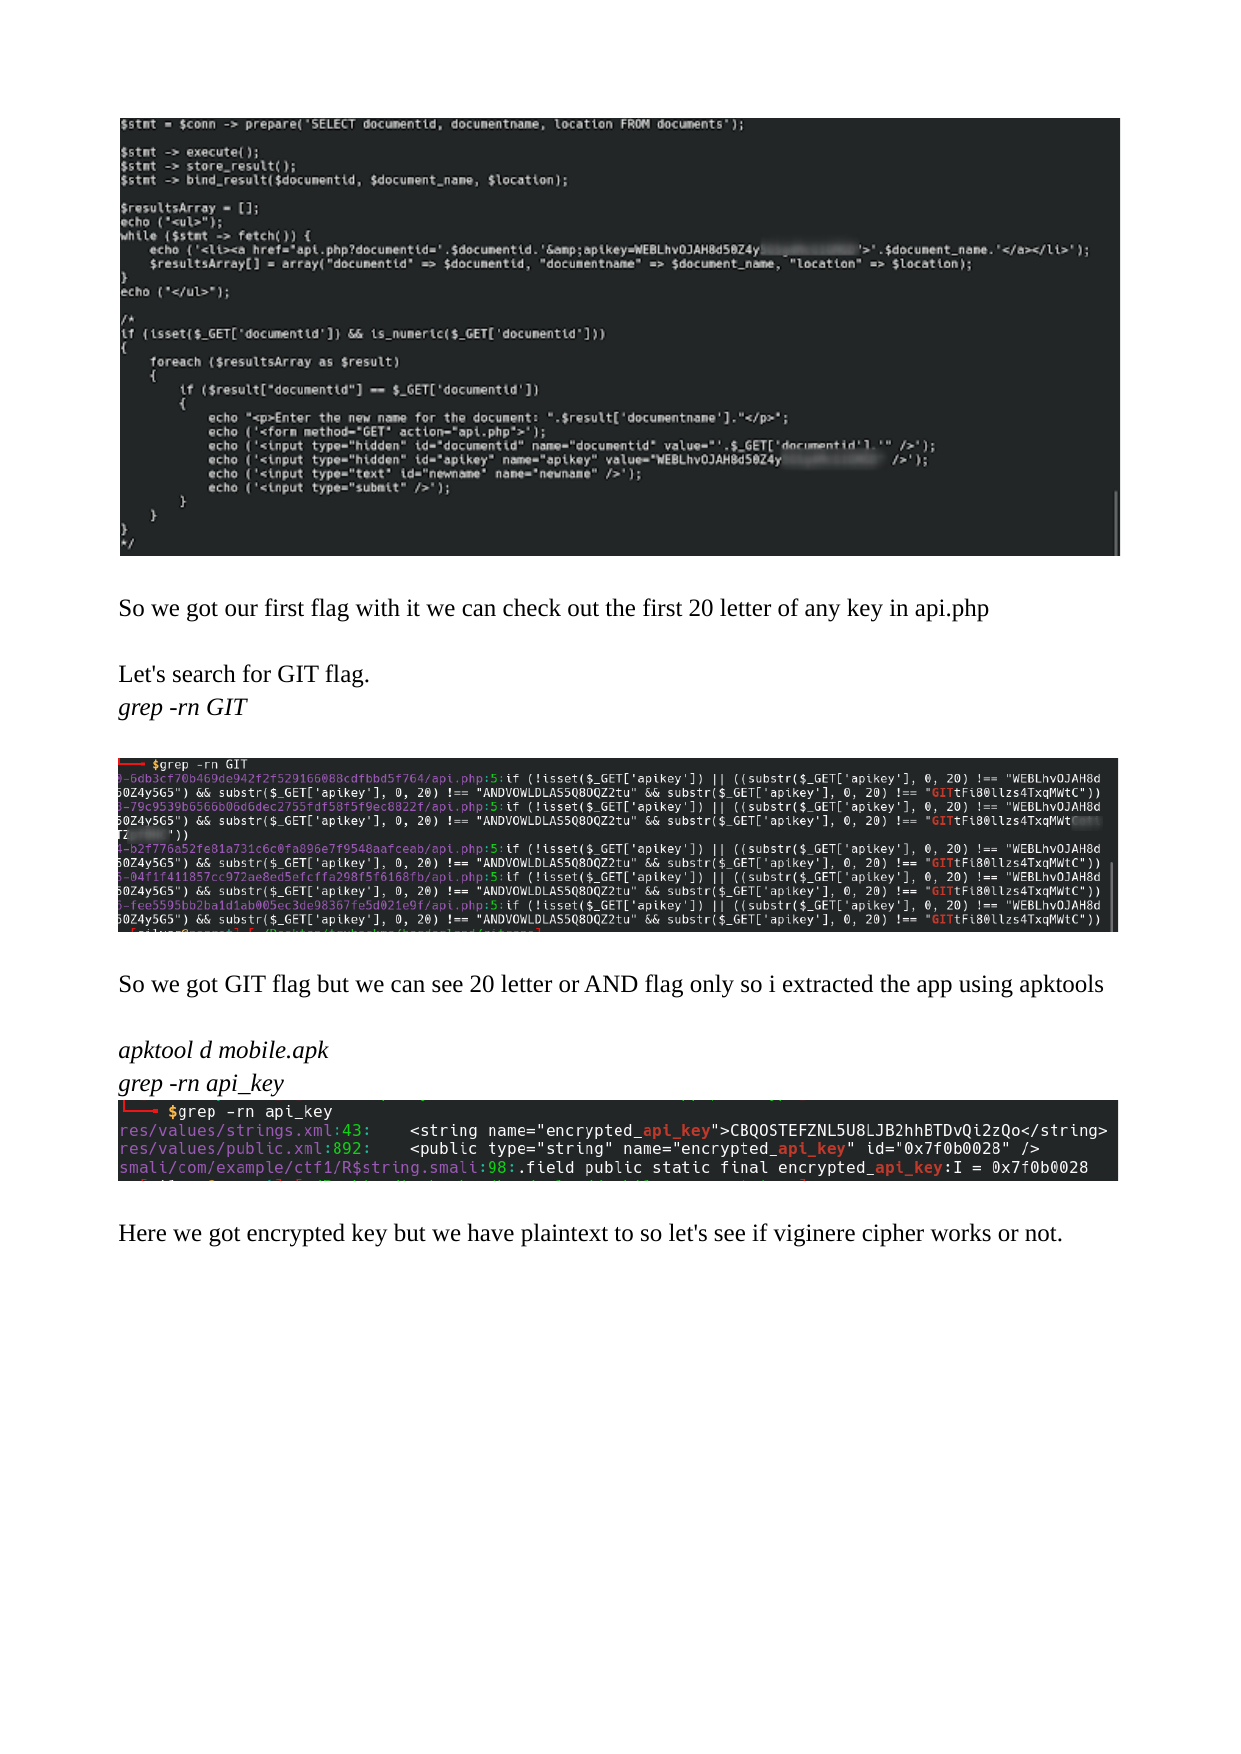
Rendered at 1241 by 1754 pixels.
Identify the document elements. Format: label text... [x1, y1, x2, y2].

text Here we got encrypted key but we have plaintext to so let's see if viginere cipher works or not. [118, 1218, 1122, 1247]
text grep -rn api_key [118, 1068, 1122, 1097]
picture [118, 758, 1119, 932]
text apktool d mobile.apk [118, 1035, 1122, 1063]
picture [118, 1100, 1119, 1181]
text So we got our first flag with it we can check out the first 20 letter of any key in api.php [118, 593, 1122, 622]
text grep -rn GIT [118, 692, 1122, 721]
text So we got GIT flag but we can see 20 letter or AND flag only so i extracted the app using apktools [118, 969, 1122, 997]
picture [120, 118, 1121, 556]
text Let's search for GIT flag. [118, 659, 1122, 688]
